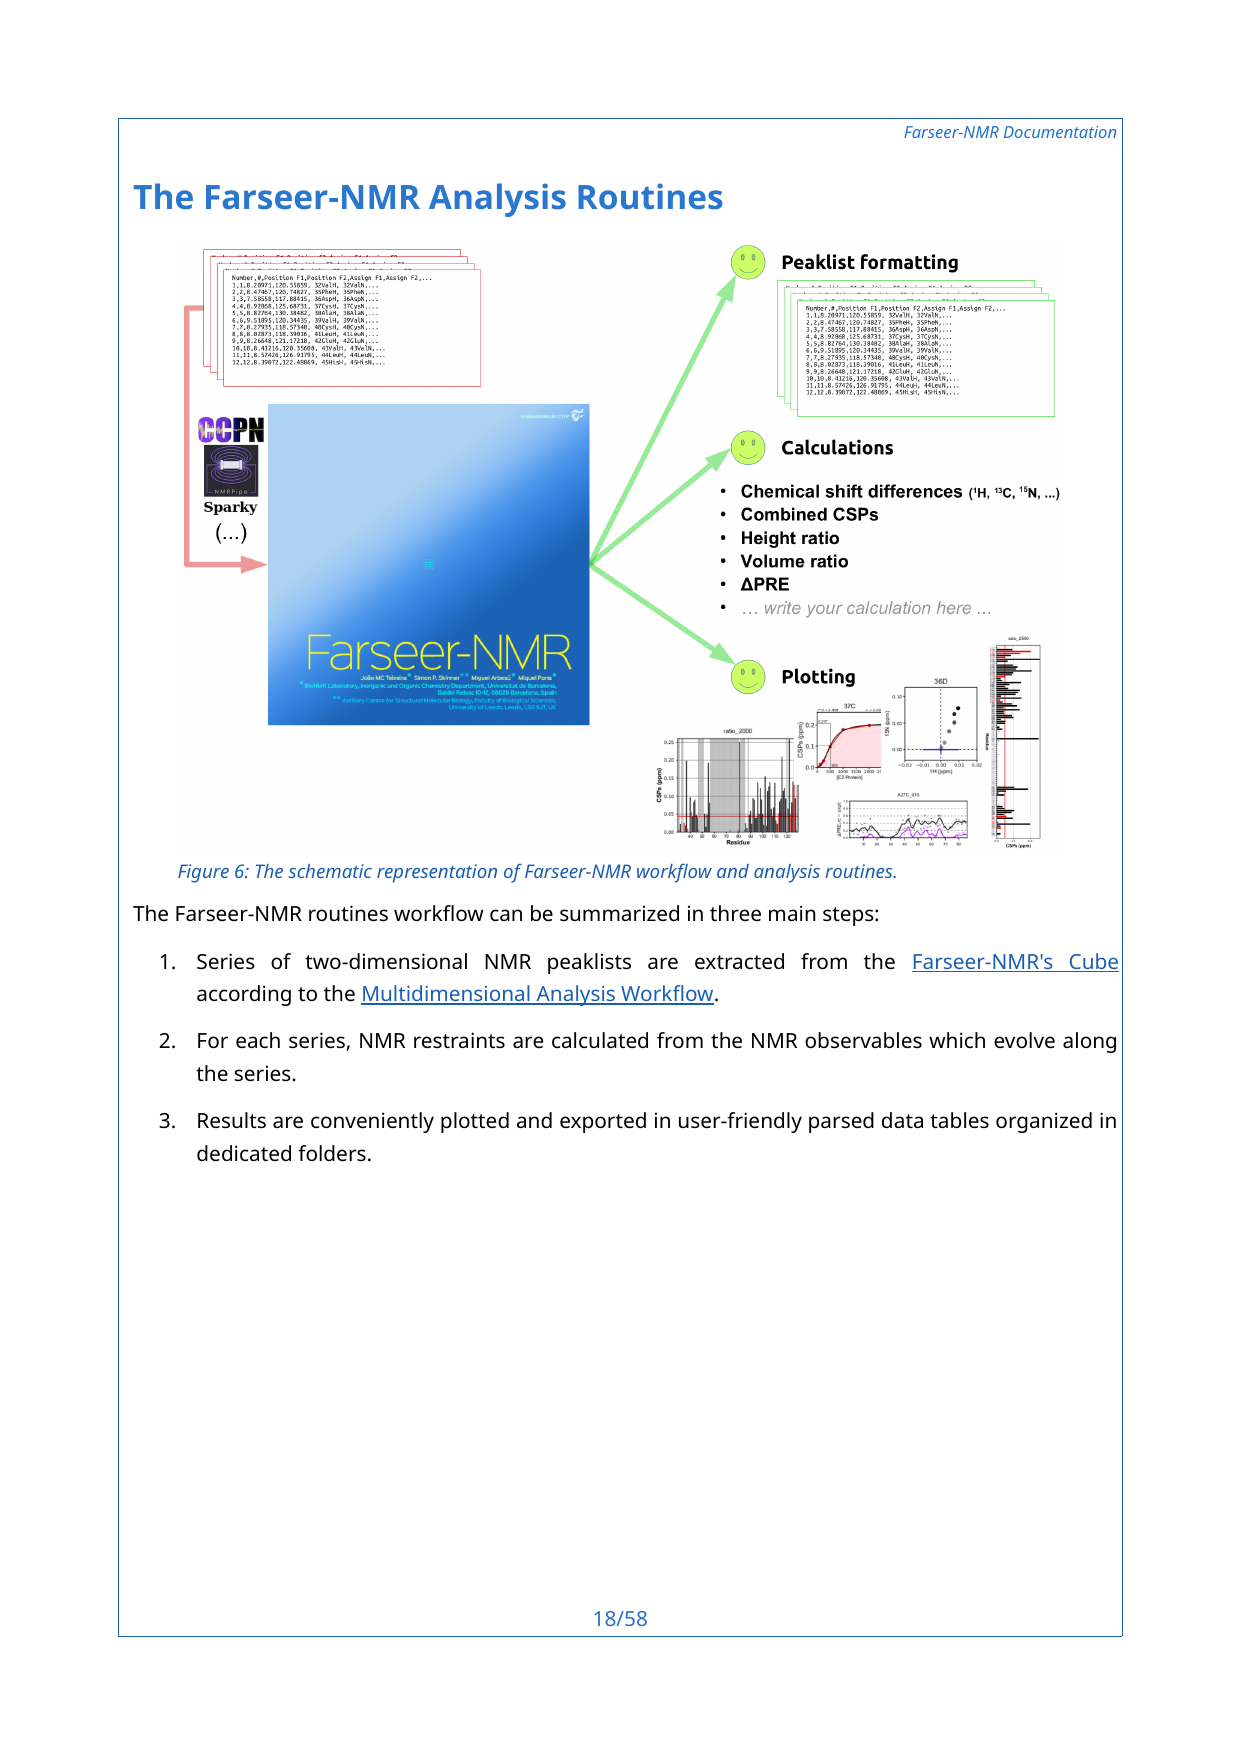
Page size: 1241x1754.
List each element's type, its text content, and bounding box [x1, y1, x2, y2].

list Results are conveniently plotted and exported in user-friendly parsed data tables organized in dedicated folders. [159, 1106, 1119, 1167]
text Figure 6: The schematic representation of Farseer-NMR workflow and analysis routines. [177, 853, 1063, 884]
list Series of two-dimensional NMR peaklists are extracted from the Farseer-NMR's Cube according to the Multidimensional Analysis Workflow. [159, 947, 1119, 1008]
subtitle The Farseer-NMR Analysis Routines [133, 173, 1119, 219]
text The Farseer-NMR routines workflow can be summarized in three main steps: [133, 231, 1107, 928]
picture [177, 243, 1063, 853]
list For each series, NMR restraints are calculated from the NMR observables which evolve along the series. [159, 1027, 1119, 1088]
